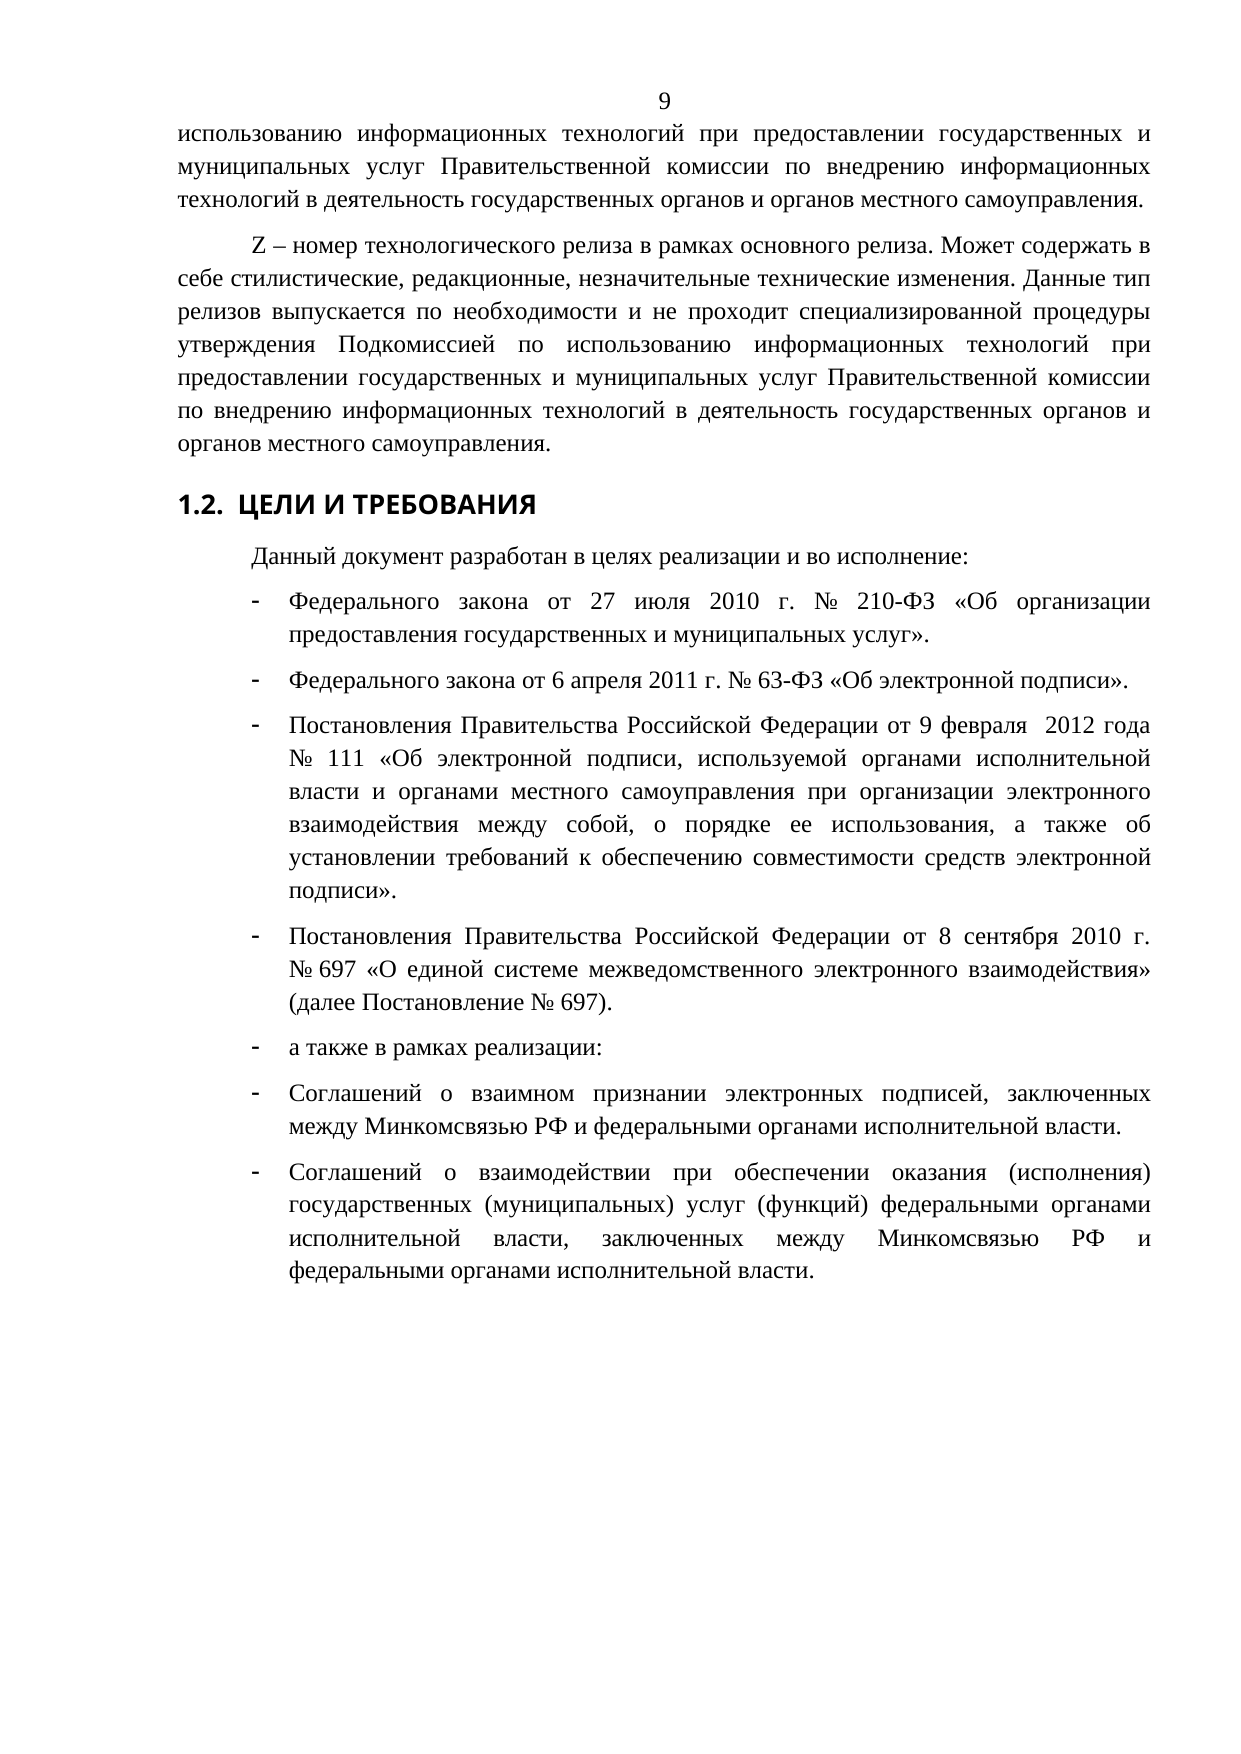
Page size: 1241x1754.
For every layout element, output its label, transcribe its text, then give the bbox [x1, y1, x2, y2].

list Федерального закона от 6 апреля 2011 г. № 63-ФЗ «Об электронной подписи». [251, 665, 1152, 693]
list Постановления Правительства Российской Федерации от 8 сентября 2010 г. № 697 «О единой системе межведомственного электронного взаимодействия» (далее Постановление № 697). [251, 921, 1152, 1016]
list Соглашений о взаимодействии при обеспечении оказания (исполнения) государственных (муниципальных) услуг (функций) федеральными органами исполнительной власти, заключенных между Минкомсвязью РФ и федеральными органами исполнительной власти. [251, 1157, 1152, 1284]
list Постановления Правительства Российской Федерации от 9 февраля 2012 года № 111 «Об электронной подписи, используемой органами исполнительной власти и органами местного самоуправления при организации электронного взаимодействия между собой, о порядке ее использования, а также об установлении требований к обеспечению совместимости средств электронной подписи». [251, 710, 1152, 904]
subtitle Цели и требования [177, 486, 1152, 523]
list Федерального закона от 27 июля 2010 г. № 210-ФЗ «Об организации предоставления государственных и муниципальных услуг». [251, 586, 1152, 648]
text использованию информационных технологий при предоставлении государственных и муниципальных услуг Правительственной комиссии по внедрению информационных технологий в деятельность государственных органов и органов местного самоуправления. [177, 118, 1152, 213]
list Соглашений о взаимном признании электронных подписей, заключенных между Минкомсвязью РФ и федеральными органами исполнительной власти. [251, 1078, 1152, 1140]
list а также в рамках реализации: [251, 1032, 1152, 1061]
text Z – номер технологического релиза в рамках основного релиза. Может содержать в себе стилистические, редакционные, незначительные технические изменения. Данные тип релизов выпускается по необходимости и не проходит специализированной процедуры утверждения Подкомиссией по использованию информационных технологий при предоставлении государственных и муниципальных услуг Правительственной комиссии по внедрению информационных технологий в деятельность государственных органов и органов местного самоуправления. [177, 230, 1152, 457]
text Данный документ разработан в целях реализации и во исполнение: [177, 541, 1152, 569]
